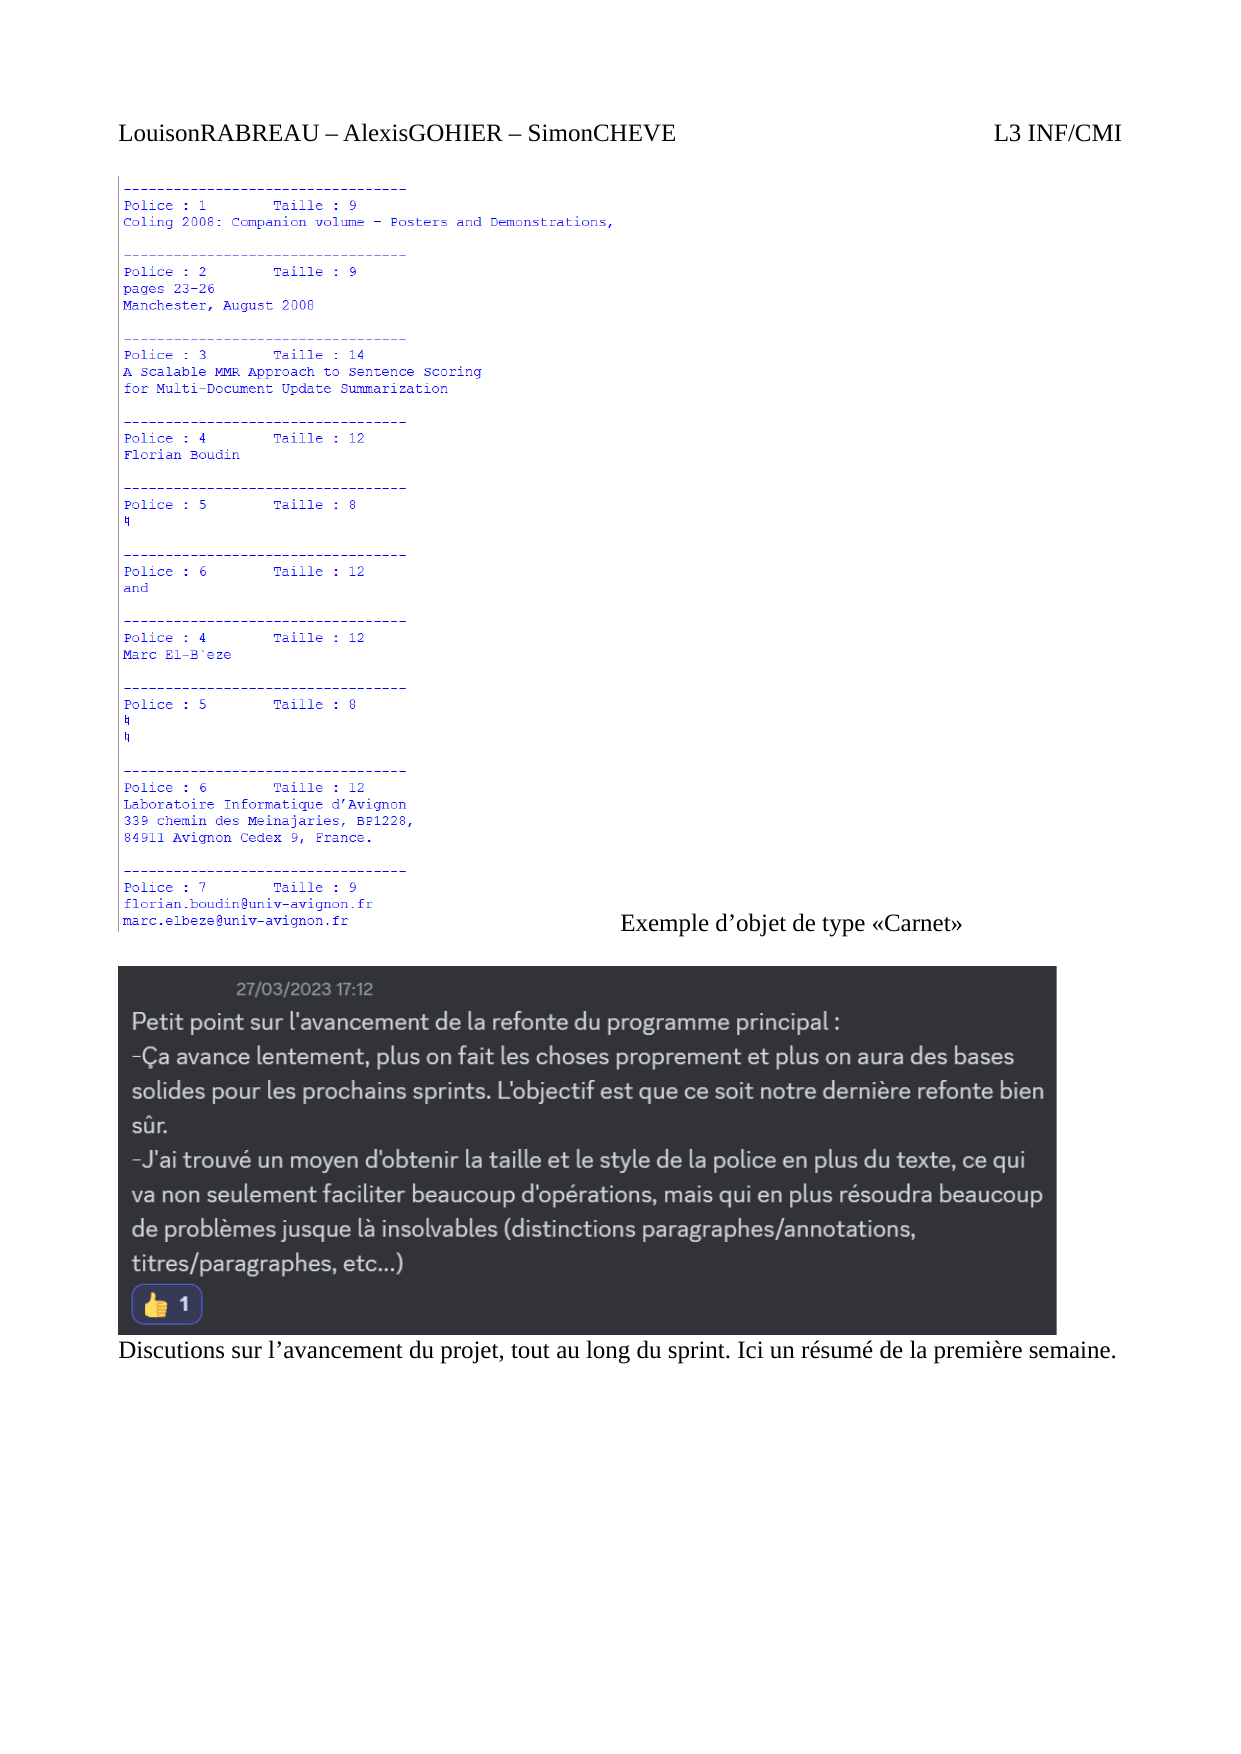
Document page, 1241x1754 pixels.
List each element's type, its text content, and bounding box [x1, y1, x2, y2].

text Discutions sur l’avancement du projet, tout au long du sprint. Ici un résumé de la première semaine. [118, 1335, 1122, 1363]
text Exemple d’objet de type «Carnet» [118, 176, 1122, 937]
picture [118, 966, 1057, 1335]
picture [118, 176, 621, 932]
